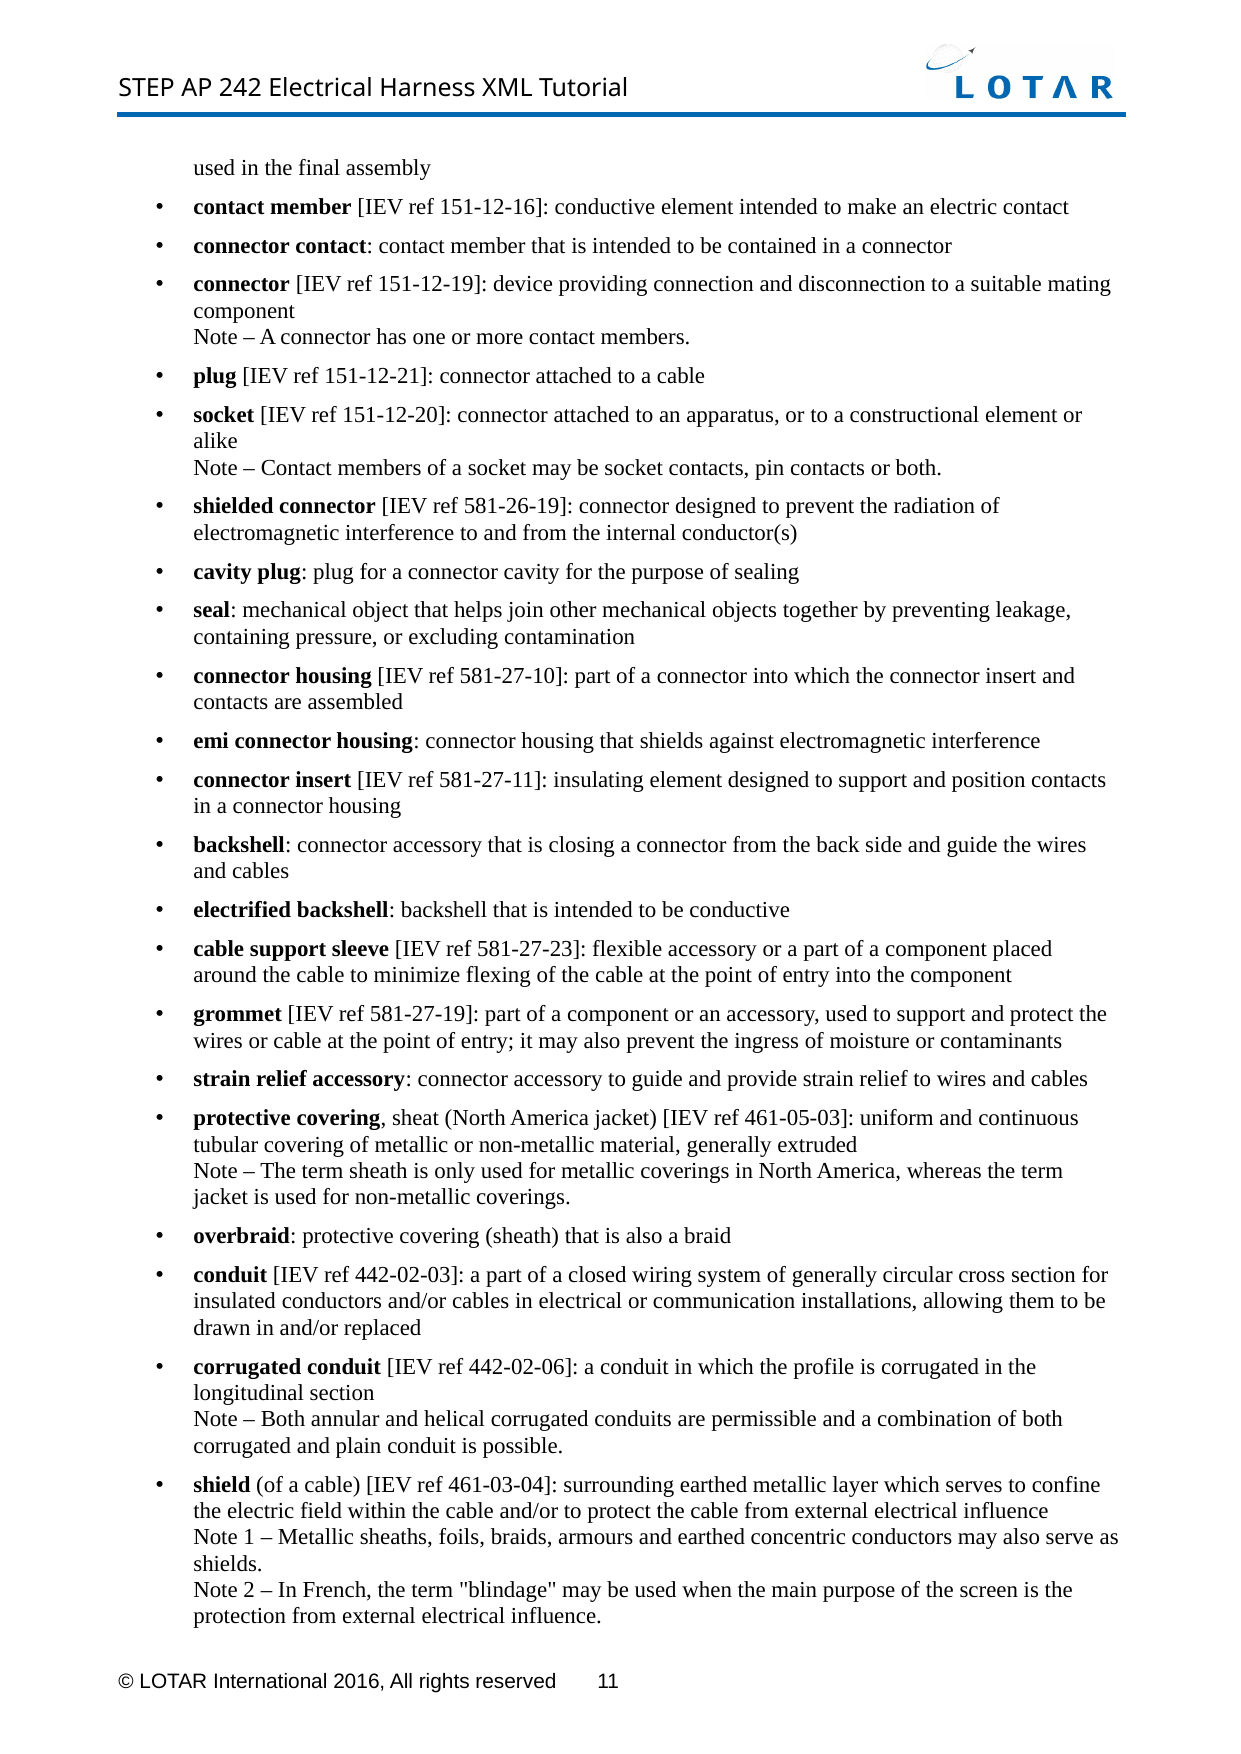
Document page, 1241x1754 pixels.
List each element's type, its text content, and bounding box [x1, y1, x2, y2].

list electrified backshell: backshell that is intended to be conductive [156, 896, 1122, 923]
list connector insert [IEV ref 581-27-11]: insulating element designed to support and position contacts in a connector housing [156, 766, 1122, 818]
list shield (of a cable) [IEV ref 461-03-04]: surrounding earthed metallic layer which serves to confine the electric field within the cable and/or to protect the cable from external electrical influence Note 1 – Metallic sheaths, foils, braids, armours and earthed concentric conductors may also serve as shields. Note 2 – In French, the term "blindage" may be used when the main purpose of the screen is the protection from external electrical influence. [156, 1471, 1122, 1629]
list overbraid: protective covering (sheath) that is also a braid [156, 1222, 1122, 1249]
list contact member [IEV ref 151-12-16]: conductive element intended to make an electric contact [156, 193, 1122, 219]
list connector contact: contact member that is intended to be contained in a connector [156, 232, 1122, 258]
list conduit [IEV ref 442-02-03]: a part of a closed wiring system of generally circular cross section for insulated conductors and/or cables in electrical or communication installations, allowing them to be drawn in and/or replaced [156, 1261, 1122, 1340]
list grommet [IEV ref 581-27-19]: part of a component or an accessory, used to support and protect the wires or cable at the point of entry; it may also prevent the ingress of moisture or contaminants [156, 1000, 1122, 1053]
list connector housing [IEV ref 581-27-10]: part of a connector into which the connector insert and contacts are assembled [156, 662, 1122, 714]
list emi connector housing: connector housing that shields against electromagnetic interference [156, 727, 1122, 753]
list backshell: connector accessory that is closing a connector from the back side and guide the wires and cables [156, 831, 1122, 884]
list strain relief accessory: connector accessory to guide and provide strain relief to wires and cables [156, 1066, 1122, 1092]
list seal: mechanical object that helps join other mechanical objects together by preventing leakage, containing pressure, or excluding contamination [156, 597, 1122, 649]
list socket [IEV ref 151-12-20]: connector attached to an apparatus, or to a constructional element or alike Note – Contact members of a socket may be socket contacts, pin contacts or both. [156, 401, 1122, 480]
list shielded connector [IEV ref 581-26-19]: connector designed to prevent the radiation of electromagnetic interference to and from the internal conductor(s) [156, 492, 1122, 545]
list cable support sleeve [IEV ref 581-27-23]: flexible accessory or a part of a component placed around the cable to minimize flexing of the cable at the point of entry into the component [156, 935, 1122, 988]
list protective covering, sheat (North America jacket) [IEV ref 461-05-03]: uniform and continuous tubular covering of metallic or non-metallic material, generally extruded Note – The term sheath is only used for metallic coverings in North America, whereas the term jacket is used for non-metallic coverings. [156, 1104, 1122, 1210]
list connector [IEV ref 151-12-19]: device providing connection and disconnection to a suitable mating component Note – A connector has one or more contact members. [156, 271, 1122, 349]
list cavity plug: plug for a connector cavity for the purpose of sealing [156, 558, 1122, 584]
list corrugated conduit [IEV ref 442-02-06]: a conduit in which the profile is corrugated in the longitudinal section Note – Both annular and helical corrugated conduits are permissible and a combination of both corrugated and plain conduit is possible. [156, 1353, 1122, 1458]
list used in the final assembly [156, 154, 1122, 180]
list plug [IEV ref 151-12-21]: connector attached to a cable [156, 362, 1122, 388]
